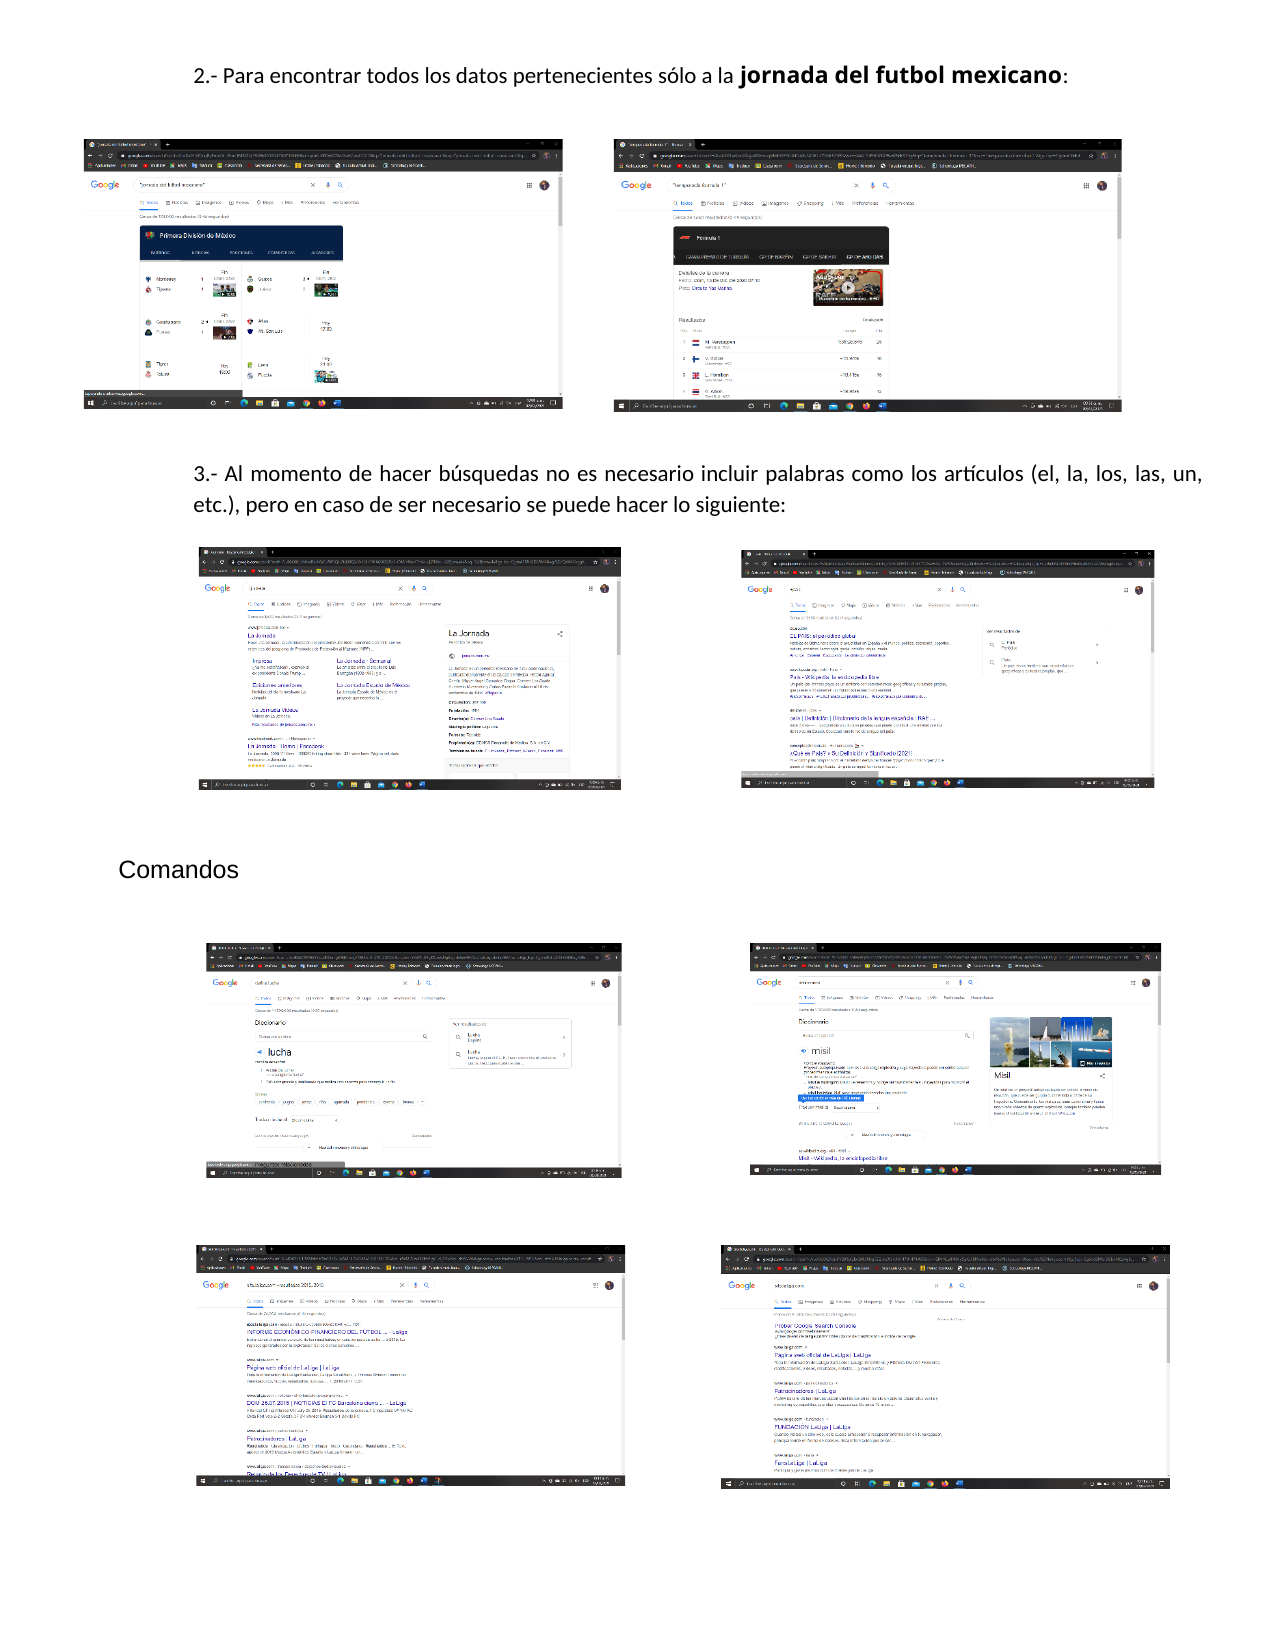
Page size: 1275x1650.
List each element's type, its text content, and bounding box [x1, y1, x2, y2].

text Comandos [118, 856, 1205, 884]
text 3.- Al momento de hacer búsquedas no es necesario incluir palabras como los artículos (el, la, los, las, un, etc.), pero en caso de ser necesario se puede hacer lo siguiente: [193, 459, 1205, 518]
text 2.- Para encontrar todos los datos pertenecientes sólo a la jornada del futbol mexicano: [193, 59, 1205, 90]
